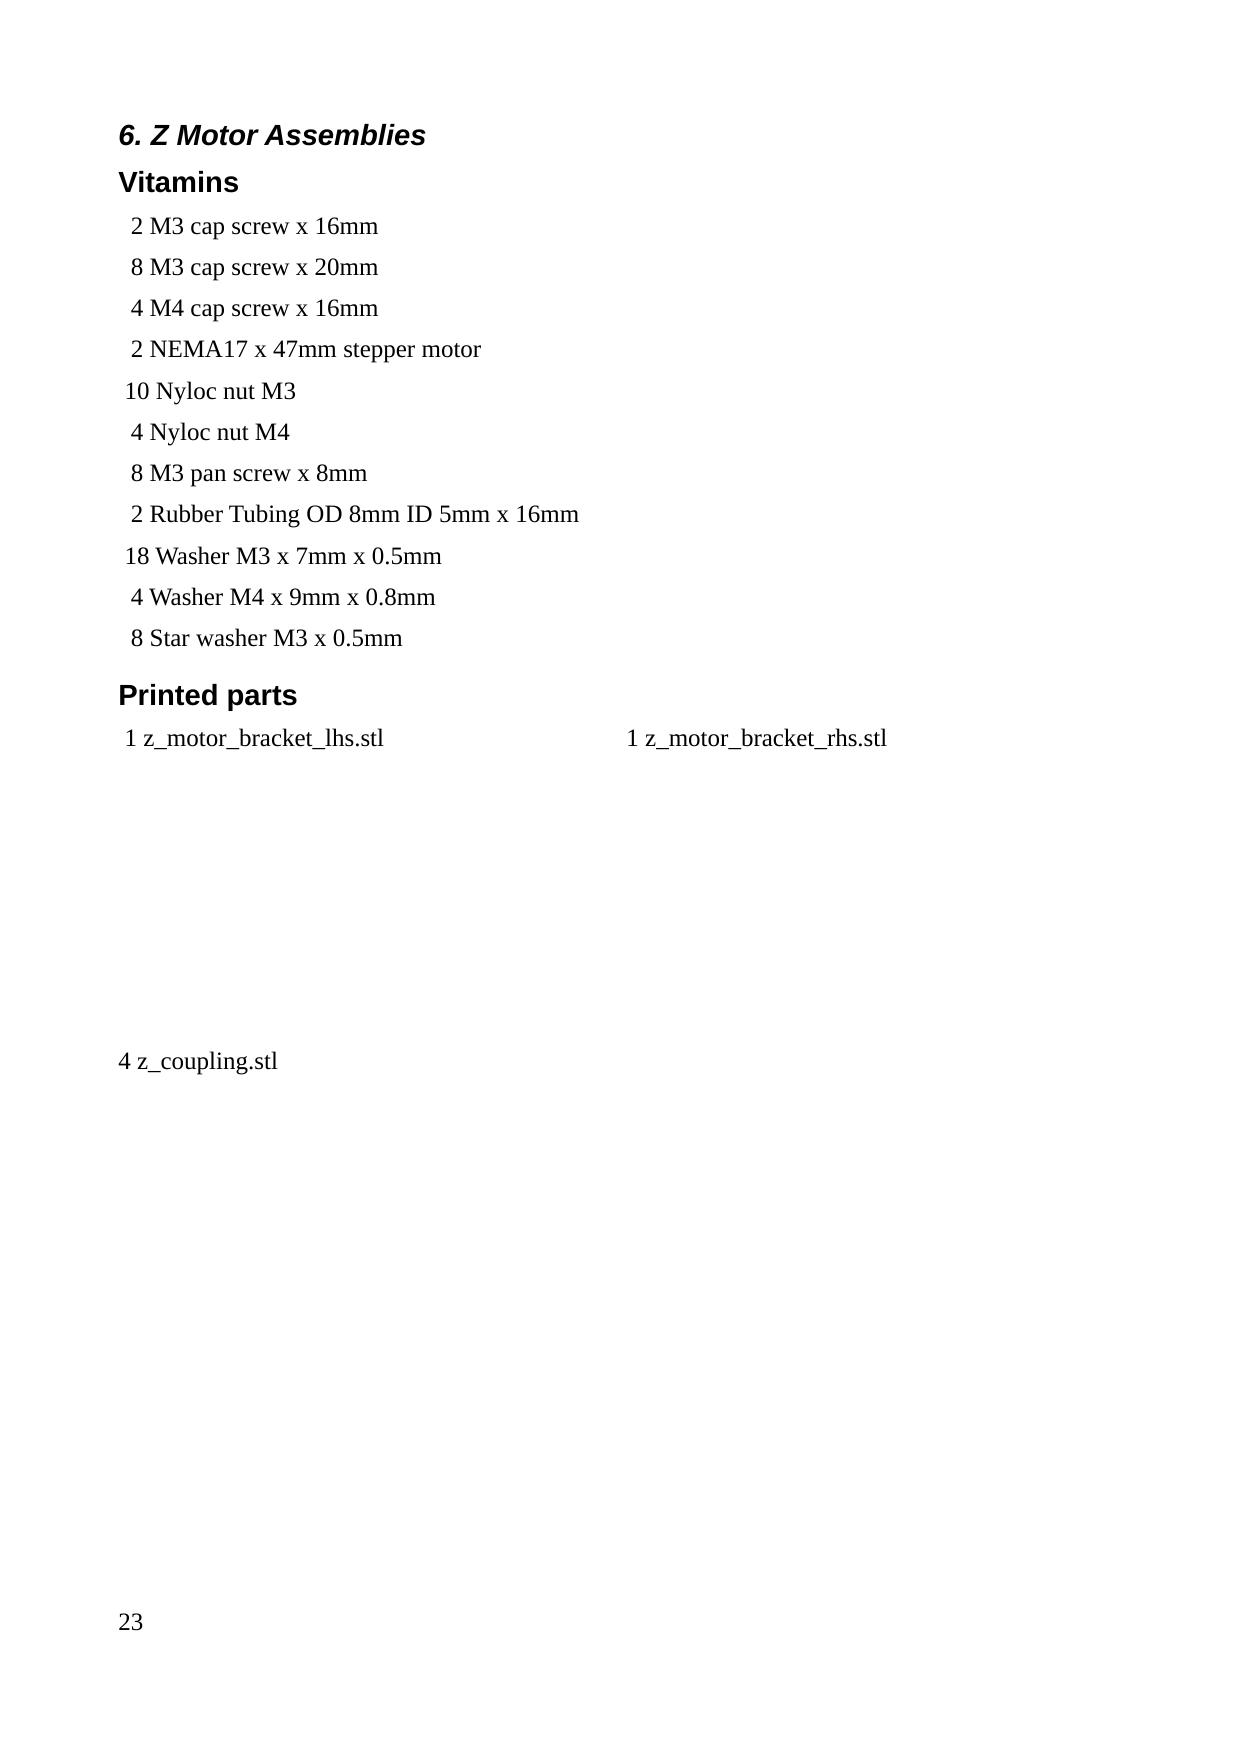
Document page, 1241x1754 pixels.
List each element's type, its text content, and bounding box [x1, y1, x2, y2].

text 4 Washer M4 x 9mm x 0.8mm [118, 582, 1122, 611]
table_cell 4 z_coupling.stl [118, 1046, 620, 1339]
text 2 NEMA17 x 47mm stepper motor [118, 334, 1122, 363]
subtitle Printed parts [118, 678, 1122, 712]
text 2 M3 cap screw x 16mm [118, 211, 1122, 239]
subtitle Z Motor Assemblies [118, 118, 1122, 152]
text 10 Nyloc nut M3 [118, 376, 1122, 404]
text 18 Washer M3 x 7mm x 0.5mm [118, 541, 1122, 569]
text 8 Star washer M3 x 0.5mm [118, 623, 1122, 652]
text 8 M3 pan screw x 8mm [118, 458, 1122, 487]
table_cell [620, 1046, 1122, 1339]
subtitle Vitamins [118, 165, 1122, 199]
table_header 1 z_motor_bracket_lhs.stl [118, 724, 620, 1046]
text 8 M3 cap screw x 20mm [118, 252, 1122, 281]
text 2 Rubber Tubing OD 8mm ID 5mm x 16mm [118, 499, 1122, 528]
text 4 Nyloc nut M4 [118, 417, 1122, 446]
text 4 M4 cap screw x 16mm [118, 293, 1122, 322]
table_header 1 z_motor_bracket_rhs.stl [620, 724, 1122, 1046]
